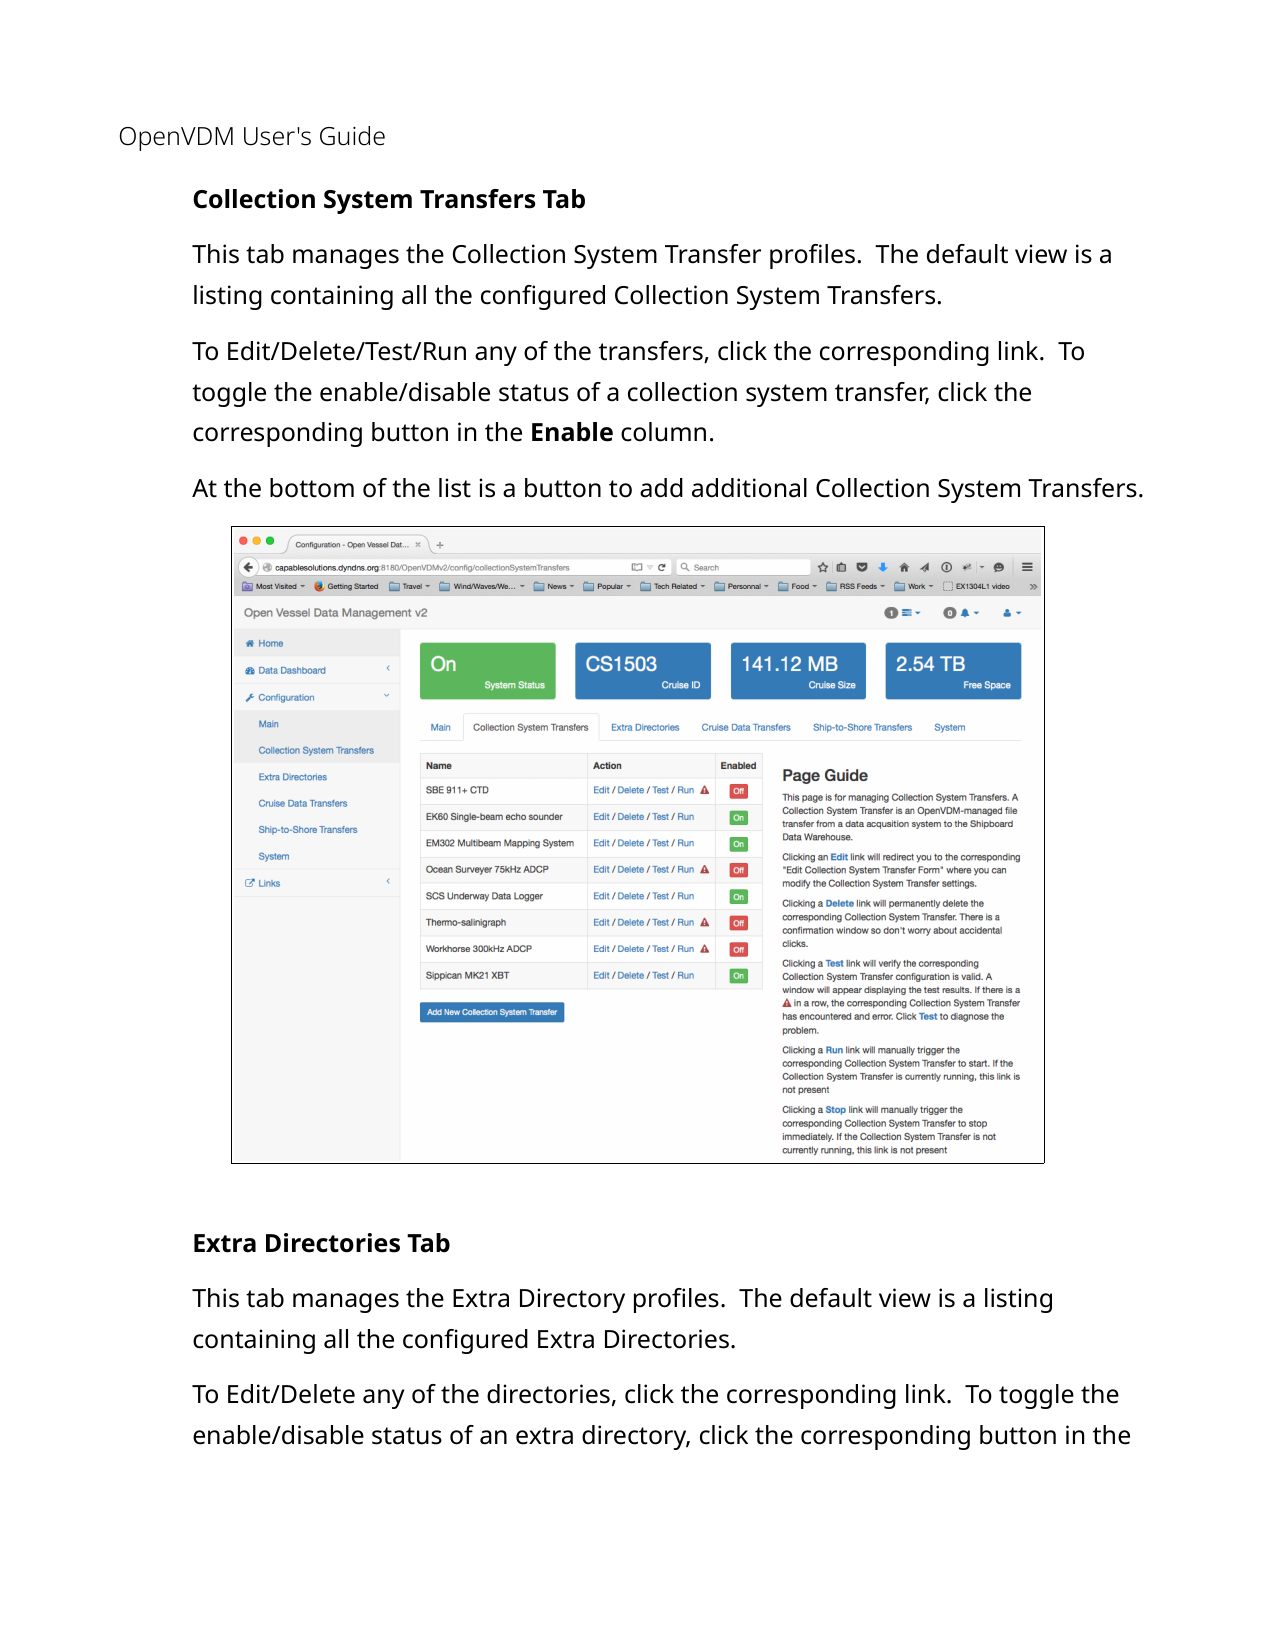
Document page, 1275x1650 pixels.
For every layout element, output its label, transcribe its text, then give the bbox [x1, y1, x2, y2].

text To Edit/Delete any of the directories, click the corresponding link. To toggle the enable/disable status of an extra directory, click the corresponding button in the [192, 1377, 1157, 1452]
text To Edit/Delete/Test/Run any of the transfers, click the corresponding link. To toggle the enable/disable status of a collection system transfer, click the corresponding button in the Enable column. [192, 333, 1157, 449]
text At the bottom of the list is a button to add additional Collection System Transfers. [192, 470, 1157, 504]
picture [234, 528, 1041, 1161]
text This tab manages the Extra Directory profiles. The default view is a listing containing all the configured Extra Directories. [192, 1281, 1157, 1356]
text Extra Directories Tab [192, 1226, 1157, 1259]
text Collection System Transfers Tab [192, 182, 1157, 216]
text This tab manages the Collection System Transfer profiles. The default view is a listing containing all the configured Collection System Transfers. [192, 237, 1157, 312]
